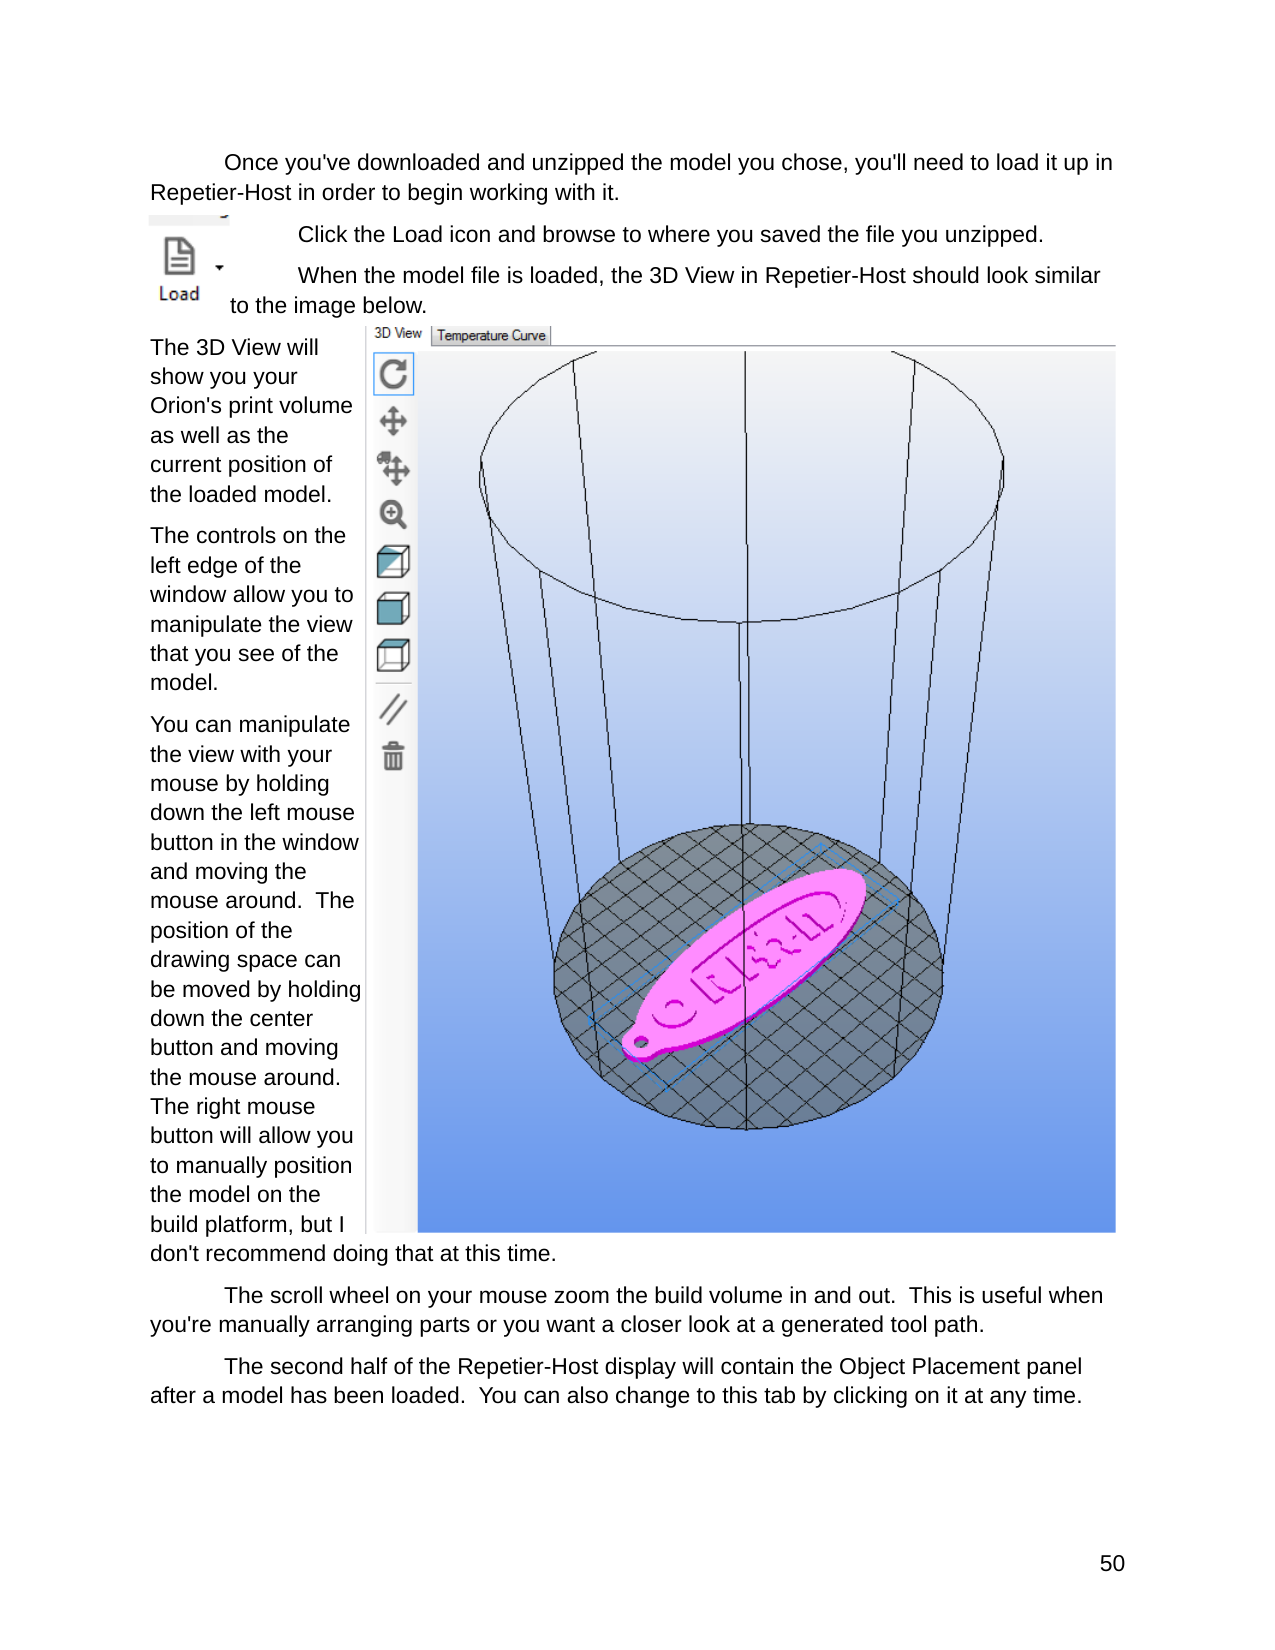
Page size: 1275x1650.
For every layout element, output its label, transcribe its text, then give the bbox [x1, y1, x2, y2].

text Click the Load icon and browse to where you saved the file you unzipped. [230, 221, 1125, 247]
text The controls on the left edge of the window allow you to manipulate the view that you see of the model. [150, 523, 365, 696]
picture [365, 326, 1116, 1234]
text When the model file is loaded, the 3D View in Repetier-Host should look similar to the image below. [150, 263, 1125, 318]
text The 3D View will show you your Orion's print volume as well as the current position of the loaded model. [150, 334, 365, 507]
text Once you've downloaded and unzipped the model you chose, you'll need to load it up in Repetier-Host in order to begin working with it. [150, 150, 1125, 205]
picture [148, 215, 230, 310]
text The second half of the Repetier-Host display will contain the Object Placement panel after a model has been loaded. You can also change to this tab by clicking on it at any time. [150, 1354, 1125, 1409]
text You can manipulate the view with your mouse by holding down the left mouse button in the window and moving the mouse around. The position of the drawing space can be moved by holding down the center button and moving the mouse around. The right mouse button will allow you to manually position the model on the build platform, but I don't recommend doing that at this time. [150, 712, 1125, 1266]
text The scroll wheel on your mouse zoom the build volume in and out. This is useful when you're manually arranging parts or you want a closer look at a generated tool path. [150, 1282, 1125, 1337]
